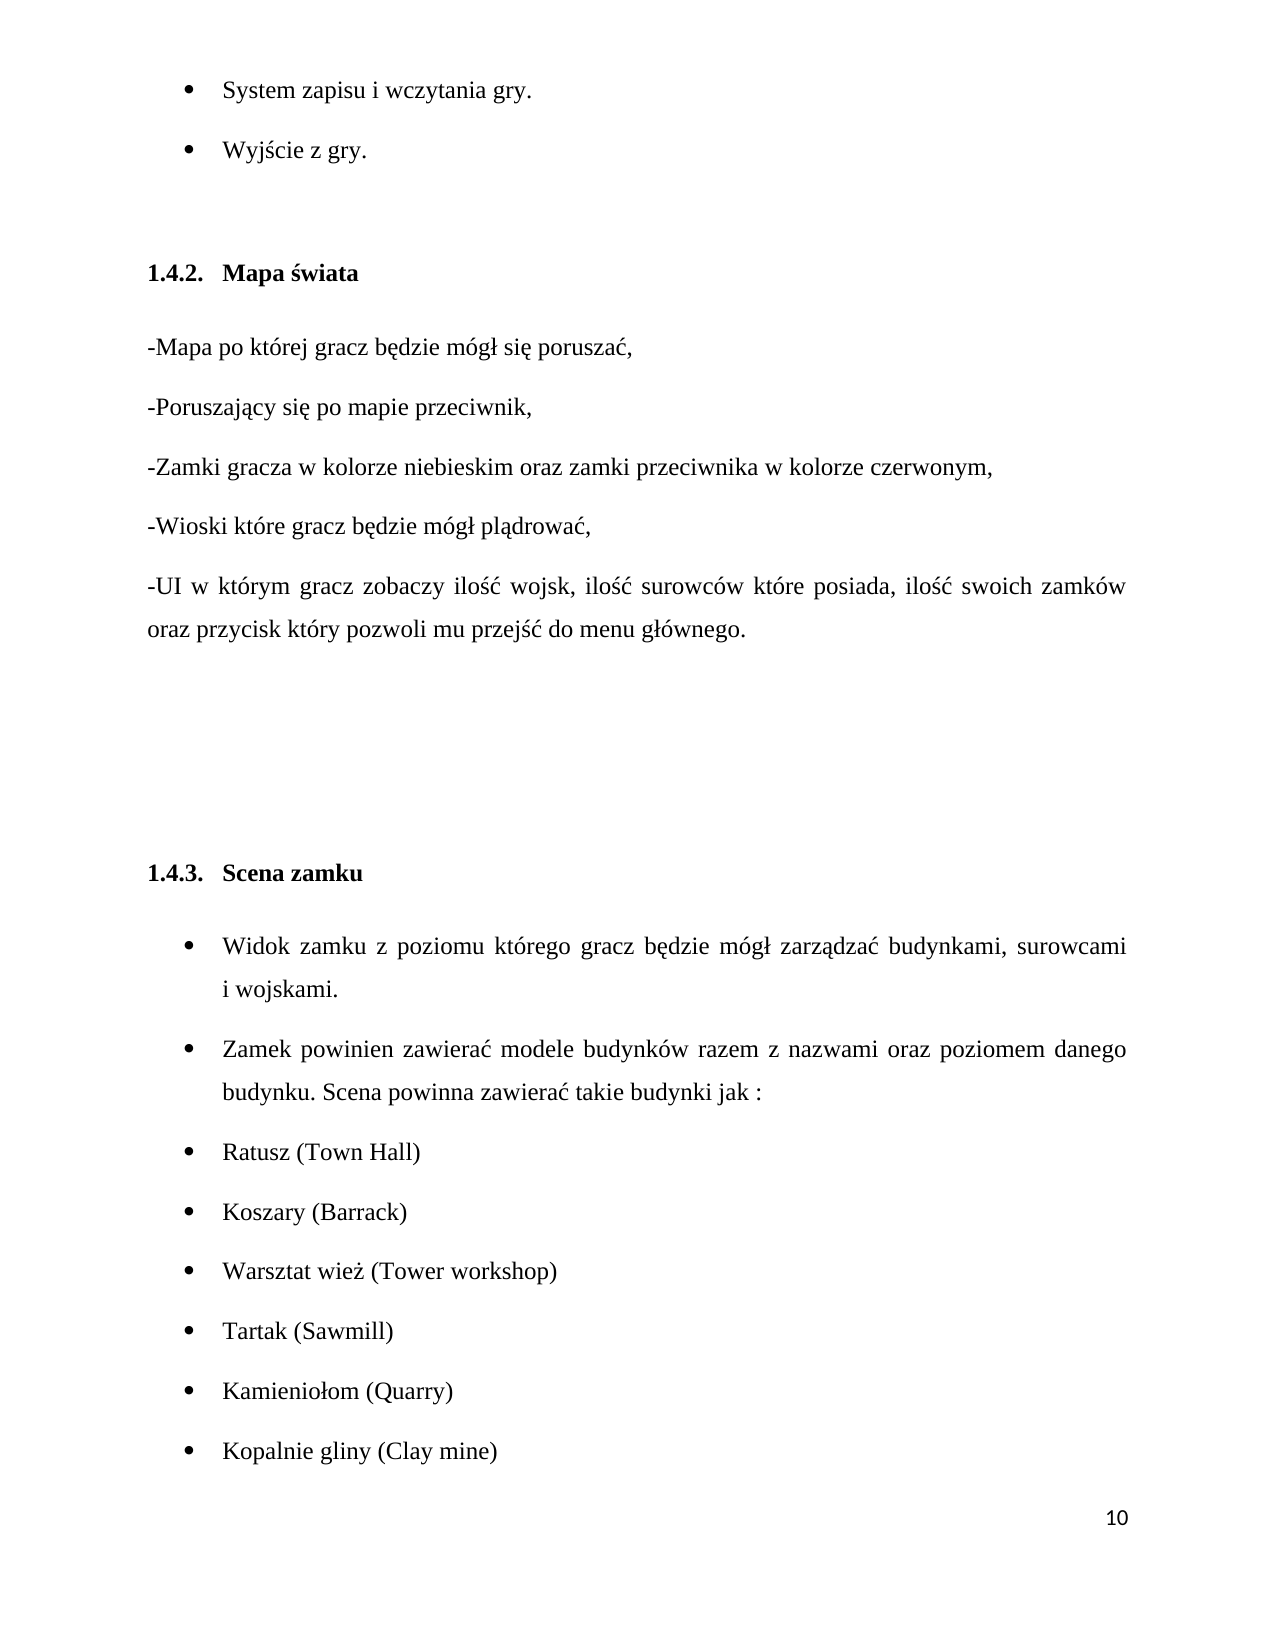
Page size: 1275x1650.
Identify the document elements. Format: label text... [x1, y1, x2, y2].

list Tartak (Sawmill) [184, 1316, 1128, 1345]
text -Wioski które gracz będzie mógł plądrować, [147, 511, 1128, 540]
list Koszary (Barrack) [184, 1197, 1128, 1225]
list Zamek powinien zawierać modele budynków razem z nazwami oraz poziomem danego budynku. Scena powinna zawierać takie budynki jak : [184, 1034, 1128, 1106]
list Mapa świata [147, 258, 1128, 287]
list Scena zamku [147, 858, 1128, 886]
list Kamieniołom (Quarry) [184, 1376, 1128, 1405]
text -Poruszający się po mapie przeciwnik, [147, 392, 1128, 421]
list Wyjście z gry. [184, 135, 1128, 163]
text -Mapa po której gracz będzie mógł się poruszać, [147, 332, 1128, 361]
list Widok zamku z poziomu którego gracz będzie mógł zarządzać budynkami, surowcami i wojskami. [184, 931, 1128, 1003]
list System zapisu i wczytania gry. [184, 75, 1128, 104]
list Ratusz (Town Hall) [184, 1137, 1128, 1166]
list Kopalnie gliny (Clay mine) [184, 1436, 1128, 1464]
list Warsztat wież (Tower workshop) [184, 1256, 1128, 1285]
text -UI w którym gracz zobaczy ilość wojsk, ilość surowców które posiada, ilość swoich zamków oraz przycisk który pozwoli mu przejść do menu głównego. [147, 571, 1128, 643]
text -Zamki gracza w kolorze niebieskim oraz zamki przeciwnika w kolorze czerwonym, [147, 452, 1128, 480]
